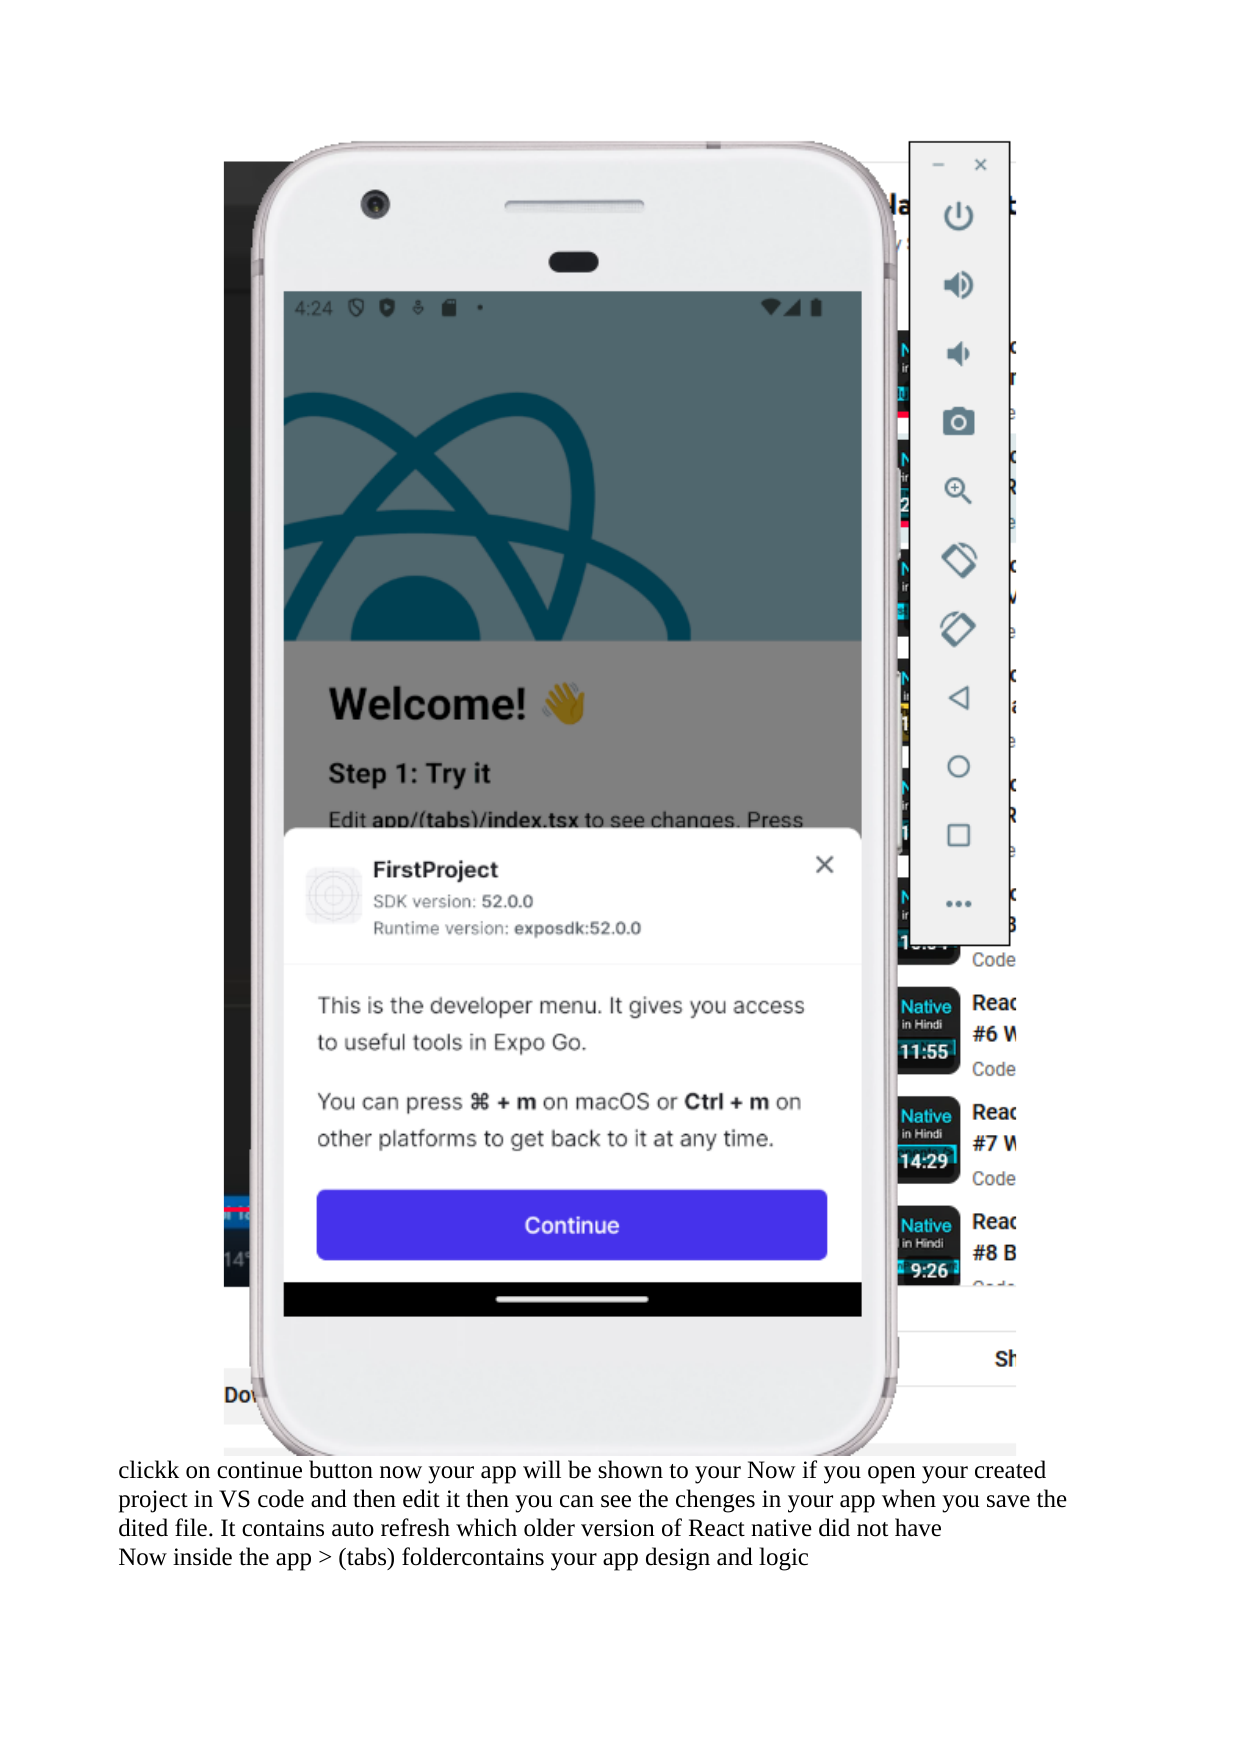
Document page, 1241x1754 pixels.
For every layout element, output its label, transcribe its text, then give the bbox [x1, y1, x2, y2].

text Now inside the app > (tabs) foldercontains your app design and logic [118, 1542, 1122, 1571]
text clickk on continue button now your app will be shown to your Now if you open your created project in VS code and then edit it then you can see the chenges in your app when you save the dited file. It contains auto refresh which older version of React native did not have [118, 118, 1122, 1542]
picture [223, 118, 1017, 1456]
